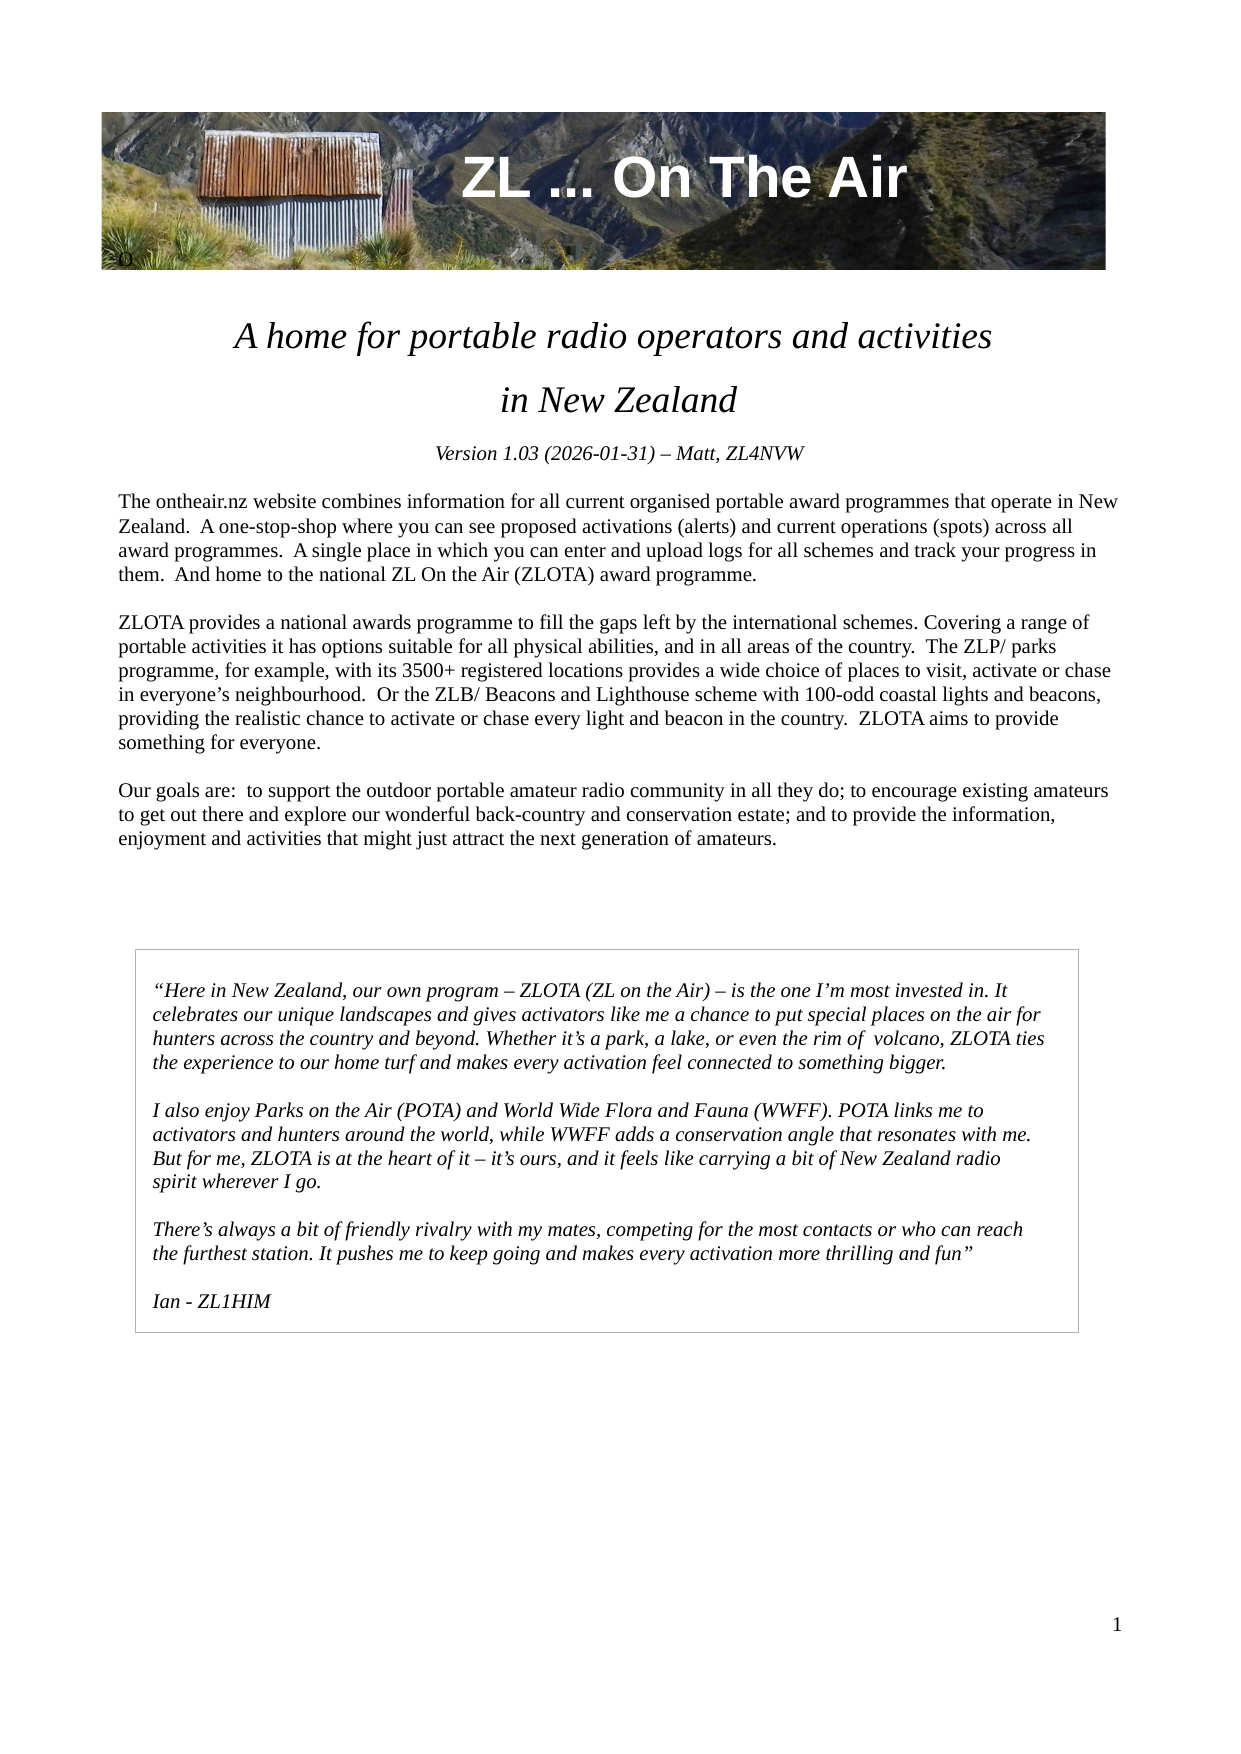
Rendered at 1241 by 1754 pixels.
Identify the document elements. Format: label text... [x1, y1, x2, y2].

picture [101, 112, 1106, 270]
text Our goals are: to support the outdoor portable amateur radio community in all they do; to encourage existing amateurs to get out there and explore our wonderful back-country and conservation estate; and to provide the information, enjoyment and activities that might just attract the next generation of amateurs. [118, 778, 1122, 850]
title ZL ... On The Air [1106, 143, 1122, 210]
text Version 1.03 (2026-01-31) – Matt, ZL4NVW [118, 441, 1122, 465]
text in New Zealand [118, 377, 1122, 420]
text O [118, 247, 1122, 271]
text ZLOTA provides a national awards programme to fill the gaps left by the international schemes. Covering a range of portable activities it has options suitable for all physical abilities, and in all areas of the country. The ZLP/ parks programme, for example, with its 3500+ registered locations provides a wide choice of places to visit, activate or chase in everyone’s neighbourhood. Or the ZLB/ Beacons and Lighthouse scheme with 100-odd coastal lights and beacons, providing the realistic chance to activate or chase every light and beacon in the country. ZLOTA aims to provide something for everyone. [118, 610, 1122, 754]
text The ontheair.nz website combines information for all current organised portable award programmes that operate in New Zealand. A one-stop-shop where you can see proposed activations (alerts) and current operations (spots) across all award programmes. A single place in which you can enter and upload logs for all schemes and track your progress in them. And home to the national ZL On the Air (ZLOTA) award programme. [118, 489, 1122, 586]
text A home for portable radio operators and activities [118, 313, 1122, 356]
